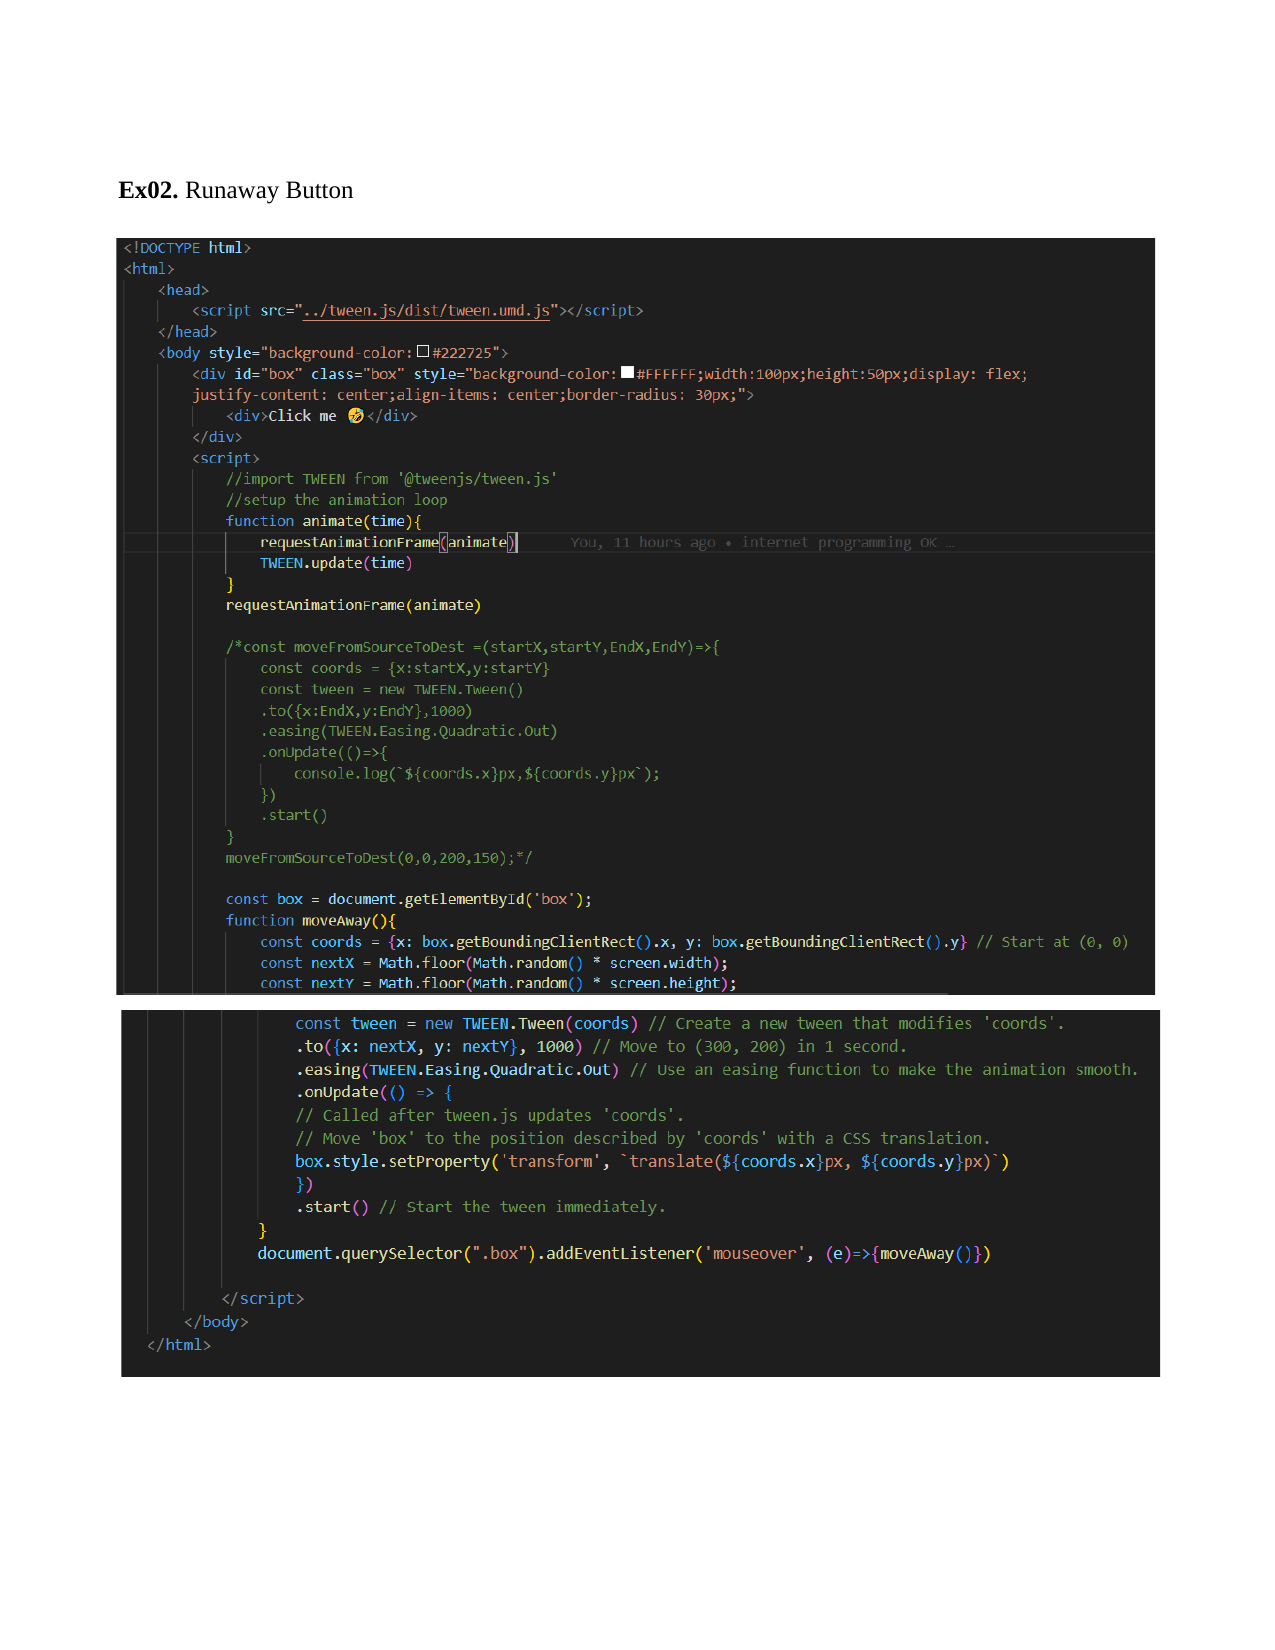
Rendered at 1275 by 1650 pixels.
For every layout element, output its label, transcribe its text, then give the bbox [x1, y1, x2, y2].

text Ex02. Runaway Button [118, 176, 1157, 204]
picture [121, 1010, 1161, 1377]
picture [116, 238, 1156, 995]
